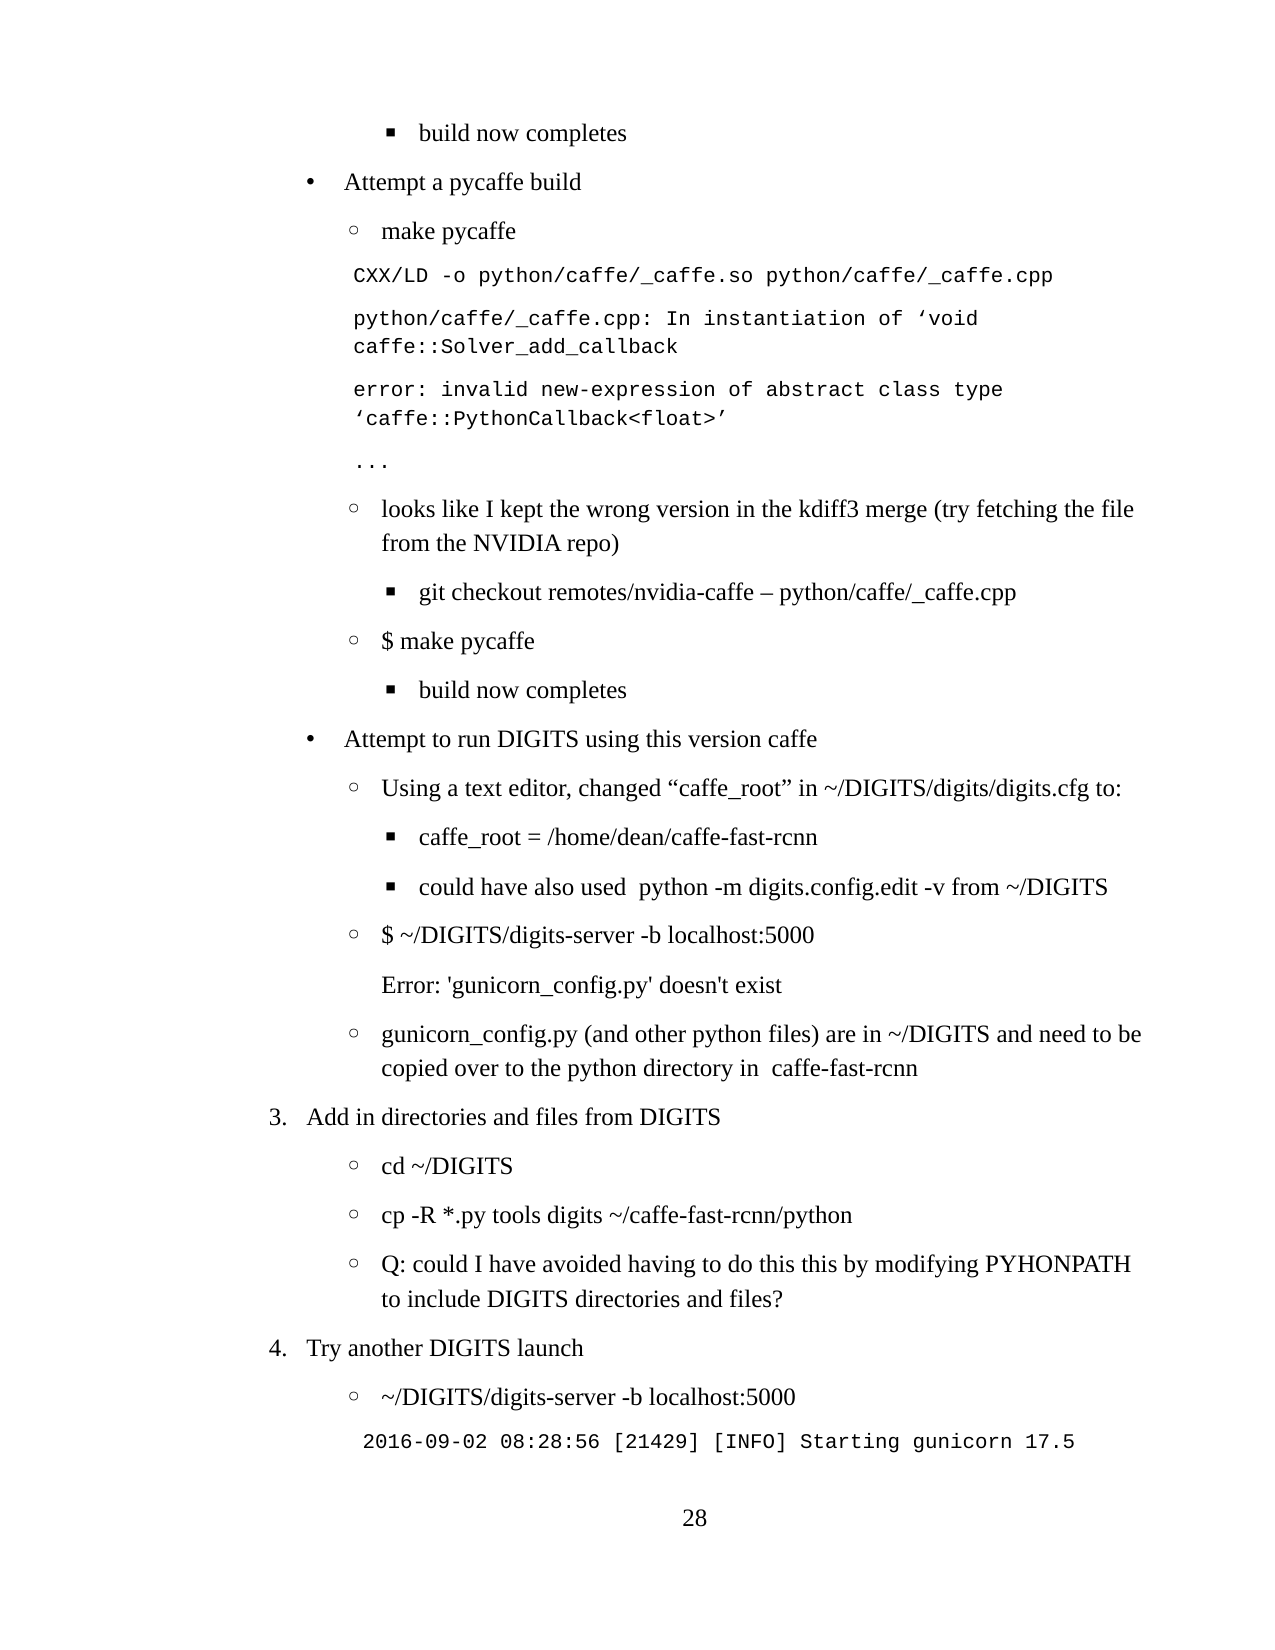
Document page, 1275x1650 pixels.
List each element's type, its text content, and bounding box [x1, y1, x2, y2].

list caffe_root = /home/dean/caffe-fast-rcnn [381, 822, 1158, 851]
list Try another DIGITS launch [269, 1333, 1158, 1362]
list $ make pycaffe [344, 626, 1158, 655]
list ~/DIGITS/digits-server -b localhost:5000 [344, 1382, 1158, 1411]
list make pycaffe [344, 216, 1158, 245]
text CXX/LD -o python/caffe/_caffe.so python/caffe/_caffe.cpp [353, 265, 1158, 289]
list gunicorn_config.py (and other python files) are in ~/DIGITS and need to be copied over to the python directory in caffe-fast-rcnn [344, 1019, 1158, 1082]
text 2016-09-02 08:28:56 [21429] [INFO] Starting gunicorn 17.5 [362, 1431, 1158, 1455]
text error: invalid new-expression of abstract class type ‘caffe::PythonCallback<float>’ [353, 379, 1158, 431]
list Add in directories and files from DIGITS [269, 1102, 1158, 1131]
list Attempt to run DIGITS using this version caffe [306, 724, 1158, 753]
list cp -R *.py tools digits ~/caffe-fast-rcnn/python [344, 1200, 1158, 1229]
list build now completes [381, 118, 1158, 147]
text python/caffe/_caffe.cpp: In instantiation of ‘void caffe::Solver_add_callback [353, 308, 1158, 360]
list cd ~/DIGITS [344, 1151, 1158, 1180]
list looks like I kept the wrong version in the kdiff3 merge (try fetching the file from the NVIDIA repo) [344, 494, 1158, 557]
list Q: could I have avoided having to do this this by modifying PYHONPATH to include DIGITS directories and files? [344, 1249, 1158, 1313]
text ... [353, 451, 1158, 474]
list build now completes [381, 675, 1158, 704]
text Error: 'gunicorn_config.py' doesn't exist [381, 970, 1158, 998]
list Using a text editor, changed “caffe_root” in ~/DIGITS/digits/digits.cfg to: [344, 773, 1158, 802]
list could have also used python -m digits.config.edit -v from ~/DIGITS [381, 872, 1158, 900]
list $ ~/DIGITS/digits-server -b localhost:5000 [344, 921, 1158, 949]
list git checkout remotes/nvidia-caffe – python/caffe/_caffe.cpp [381, 577, 1158, 606]
list Attempt a pycaffe build [306, 167, 1158, 196]
